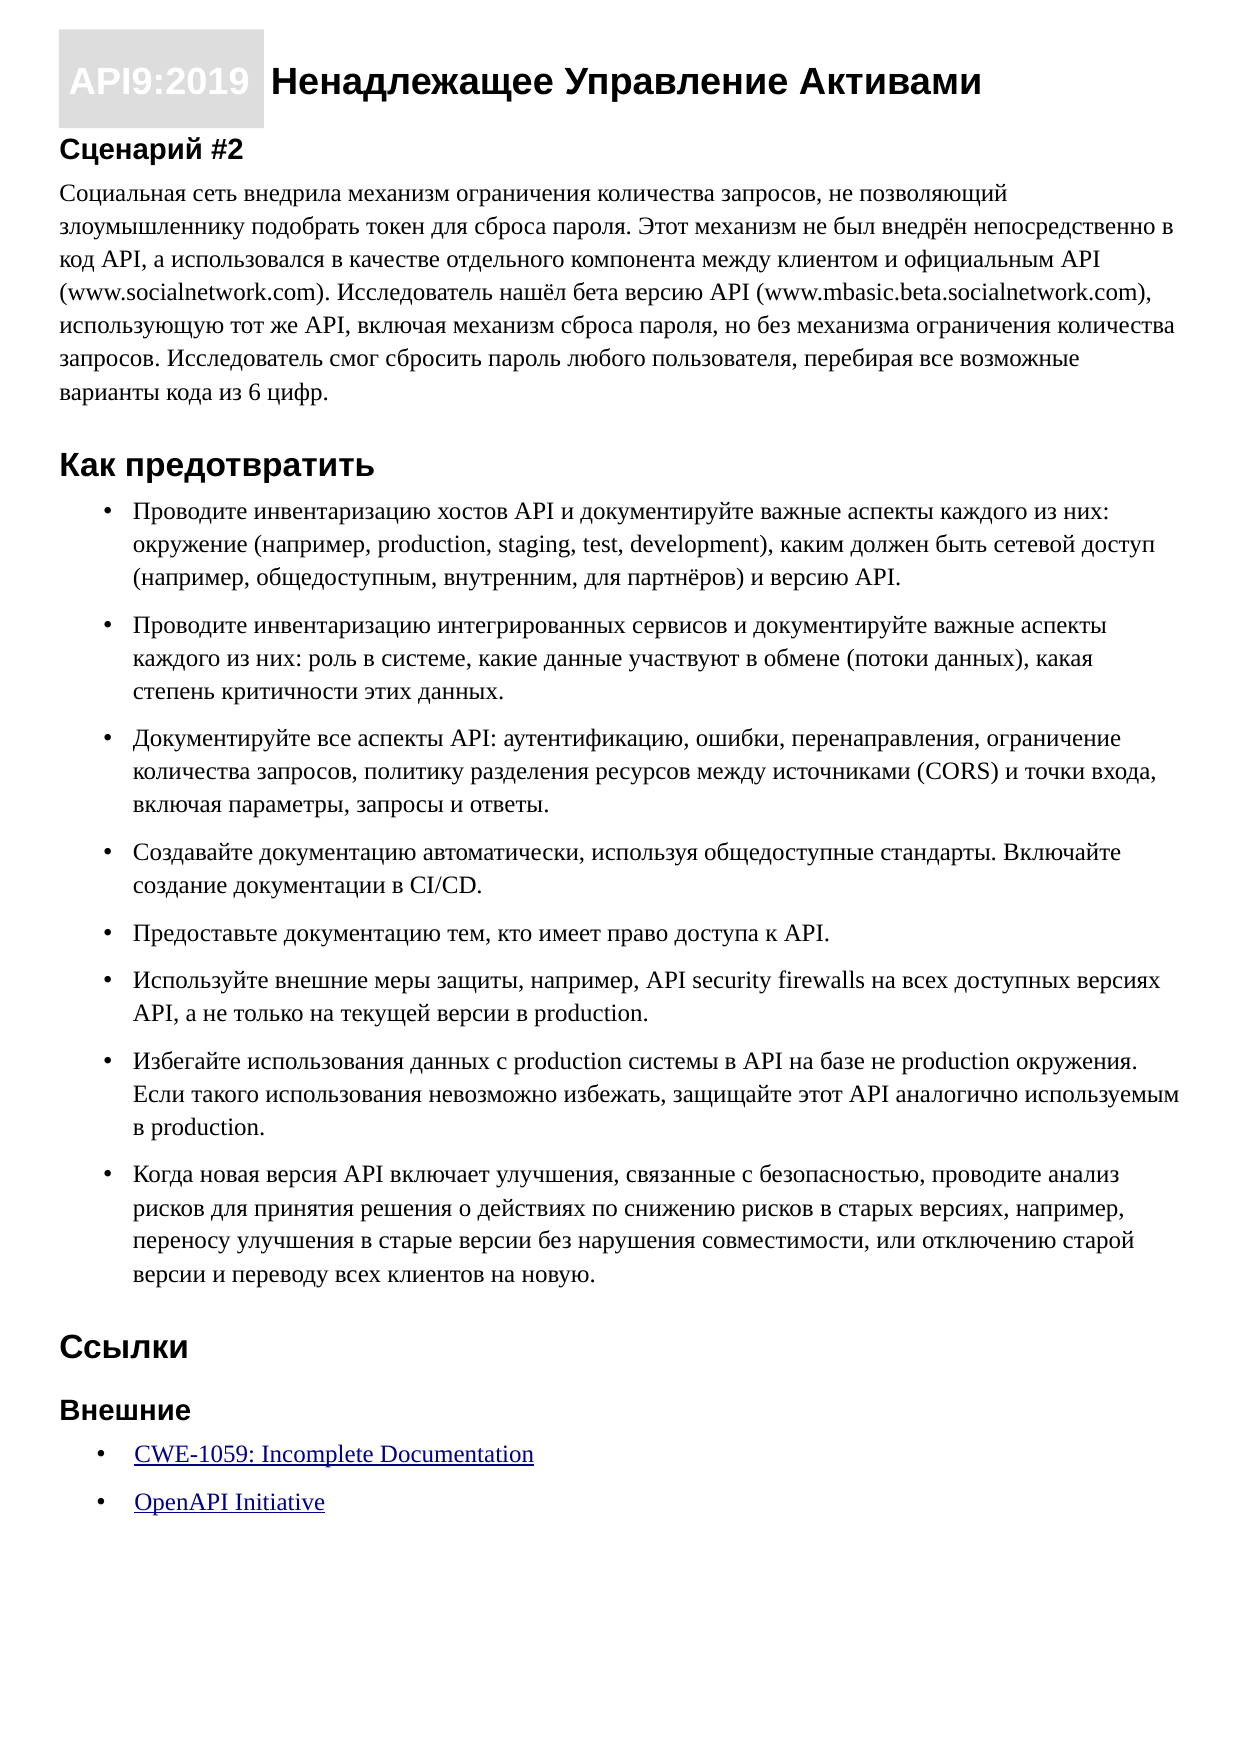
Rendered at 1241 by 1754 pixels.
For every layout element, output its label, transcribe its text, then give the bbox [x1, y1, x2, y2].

list Когда новая версия API включает улучшения, связанные с безопасностью, проводите анализ рисков для принятия решения о действиях по снижению рисков в старых версиях, например, переносу улучшения в старые версии без нарушения совместимости, или отключению старой версии и переводу всех клиентов на новую. [103, 1159, 1181, 1287]
list Проводите инвентаризацию интегрированных сервисов и документируйте важные аспекты каждого из них: роль в системе, какие данные участвуют в обмене (потоки данных), какая степень критичности этих данных. [103, 610, 1181, 704]
subtitle Как предотвратить [59, 445, 1181, 484]
text Социальная сеть внедрила механизм ограничения количества запросов, не позволяющий злоумышленнику подобрать токен для сброса пароля. Этот механизм не был внедрён непосредственно в код API, а использовался в качестве отдельного компонента между клиентом и официальным API (www.socialnetwork.com). Исследователь нашёл бета версию API (www.mbasic.beta.socialnetwork.com), использующую тот же API, включая механизм сброса пароля, но без механизма ограничения количества запросов. Исследователь смог сбросить пароль любого пользователя, перебирая все возможные варианты кода из 6 цифр. [59, 178, 1181, 405]
subtitle Внешние [59, 1393, 1181, 1427]
subtitle Сценарий #2 [59, 132, 1181, 166]
list Проводите инвентаризацию хостов API и документируйте важные аспекты каждого из них: окружение (например, production, staging, test, development), каким должен быть сетевой доступ (например, общедоступным, внутренним, для партнёров) и версию API. [103, 496, 1181, 591]
list Предоставьте документацию тем, кто имеет право доступа к API. [103, 918, 1181, 946]
list Избегайте использования данных с production системы в API на базе не production окружения. Если такого использования невозможно избежать, защищайте этот API аналогично используемым в production. [103, 1046, 1181, 1141]
subtitle Ссылки [59, 1327, 1181, 1366]
list Документируйте все аспекты API: аутентификацию, ошибки, перенаправления, ограничение количества запросов, политику разделения ресурсов между источниками (CORS) и точки входа, включая параметры, запросы и ответы. [103, 723, 1181, 818]
list Создавайте документацию автоматически, используя общедоступные стандарты. Включайте создание документации в CI/CD. [103, 837, 1181, 899]
list CWE-1059: Incomplete Documentation [97, 1439, 1181, 1468]
list OpenAPI Initiative [97, 1487, 1181, 1515]
list Используйте внешние меры защиты, например, API security firewalls на всех доступных версиях API, а не только на текущей версии в production. [103, 965, 1181, 1027]
